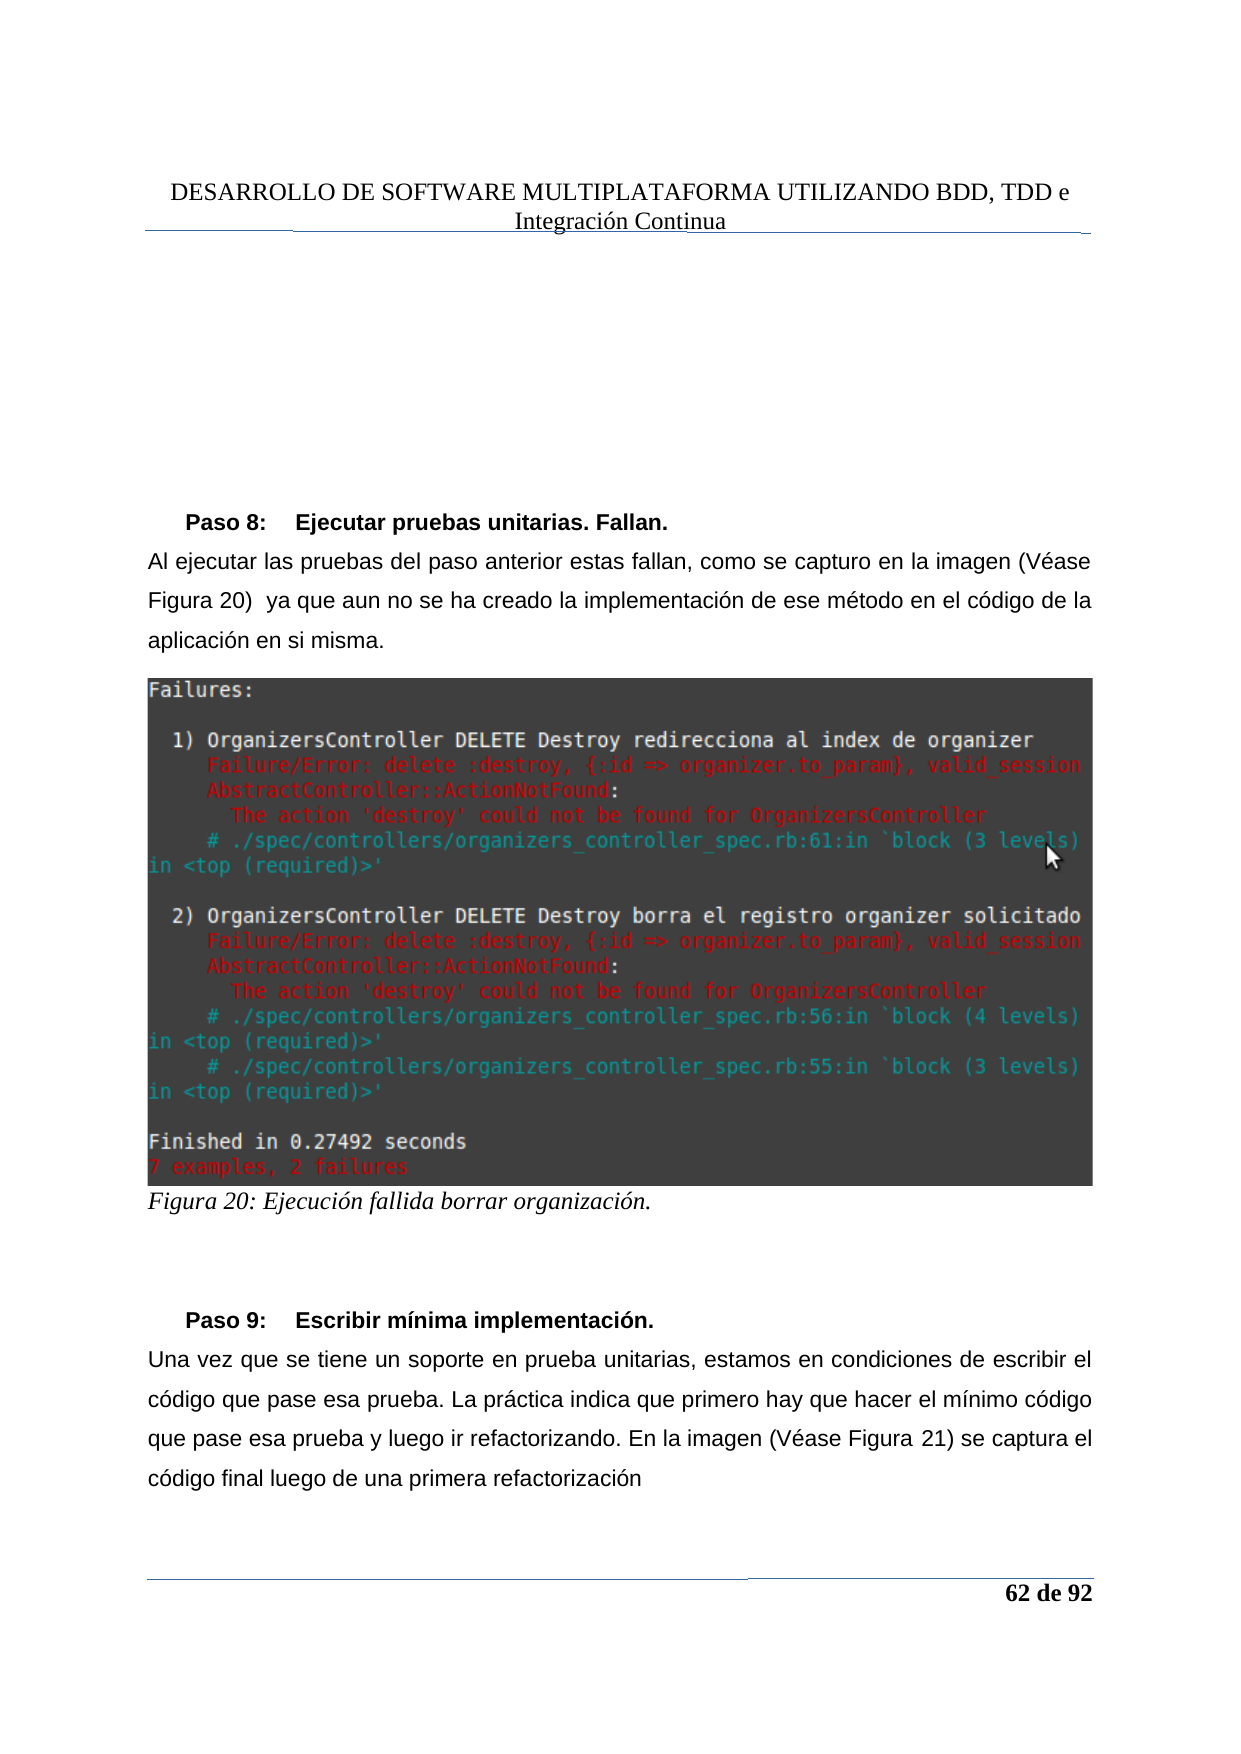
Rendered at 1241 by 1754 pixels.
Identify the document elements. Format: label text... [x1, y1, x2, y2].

picture [147, 678, 1093, 1186]
list Al ejecutar las pruebas del paso anterior estas fallan, como se capturo en la imagen (Véase Figura 20) ya que aun no se ha creado la implementación de ese método en el código de la aplicación en si misma. [110, 548, 1093, 653]
text Una vez que se tiene un soporte en prueba unitarias, estamos en condiciones de escribir el código que pase esa prueba. La práctica indica que primero hay que hacer el mínimo código que pase esa prueba y luego ir refactorizando. En la imagen (Véase Figura 21) se captura el código final luego de una primera refactorización [148, 1346, 1093, 1491]
list Escribir mínima implementación. [185, 1307, 1093, 1333]
list Ejecutar pruebas unitarias. Fallan. [185, 508, 1093, 535]
text Figura 20: Ejecución fallida borrar organización. [148, 1186, 1093, 1215]
